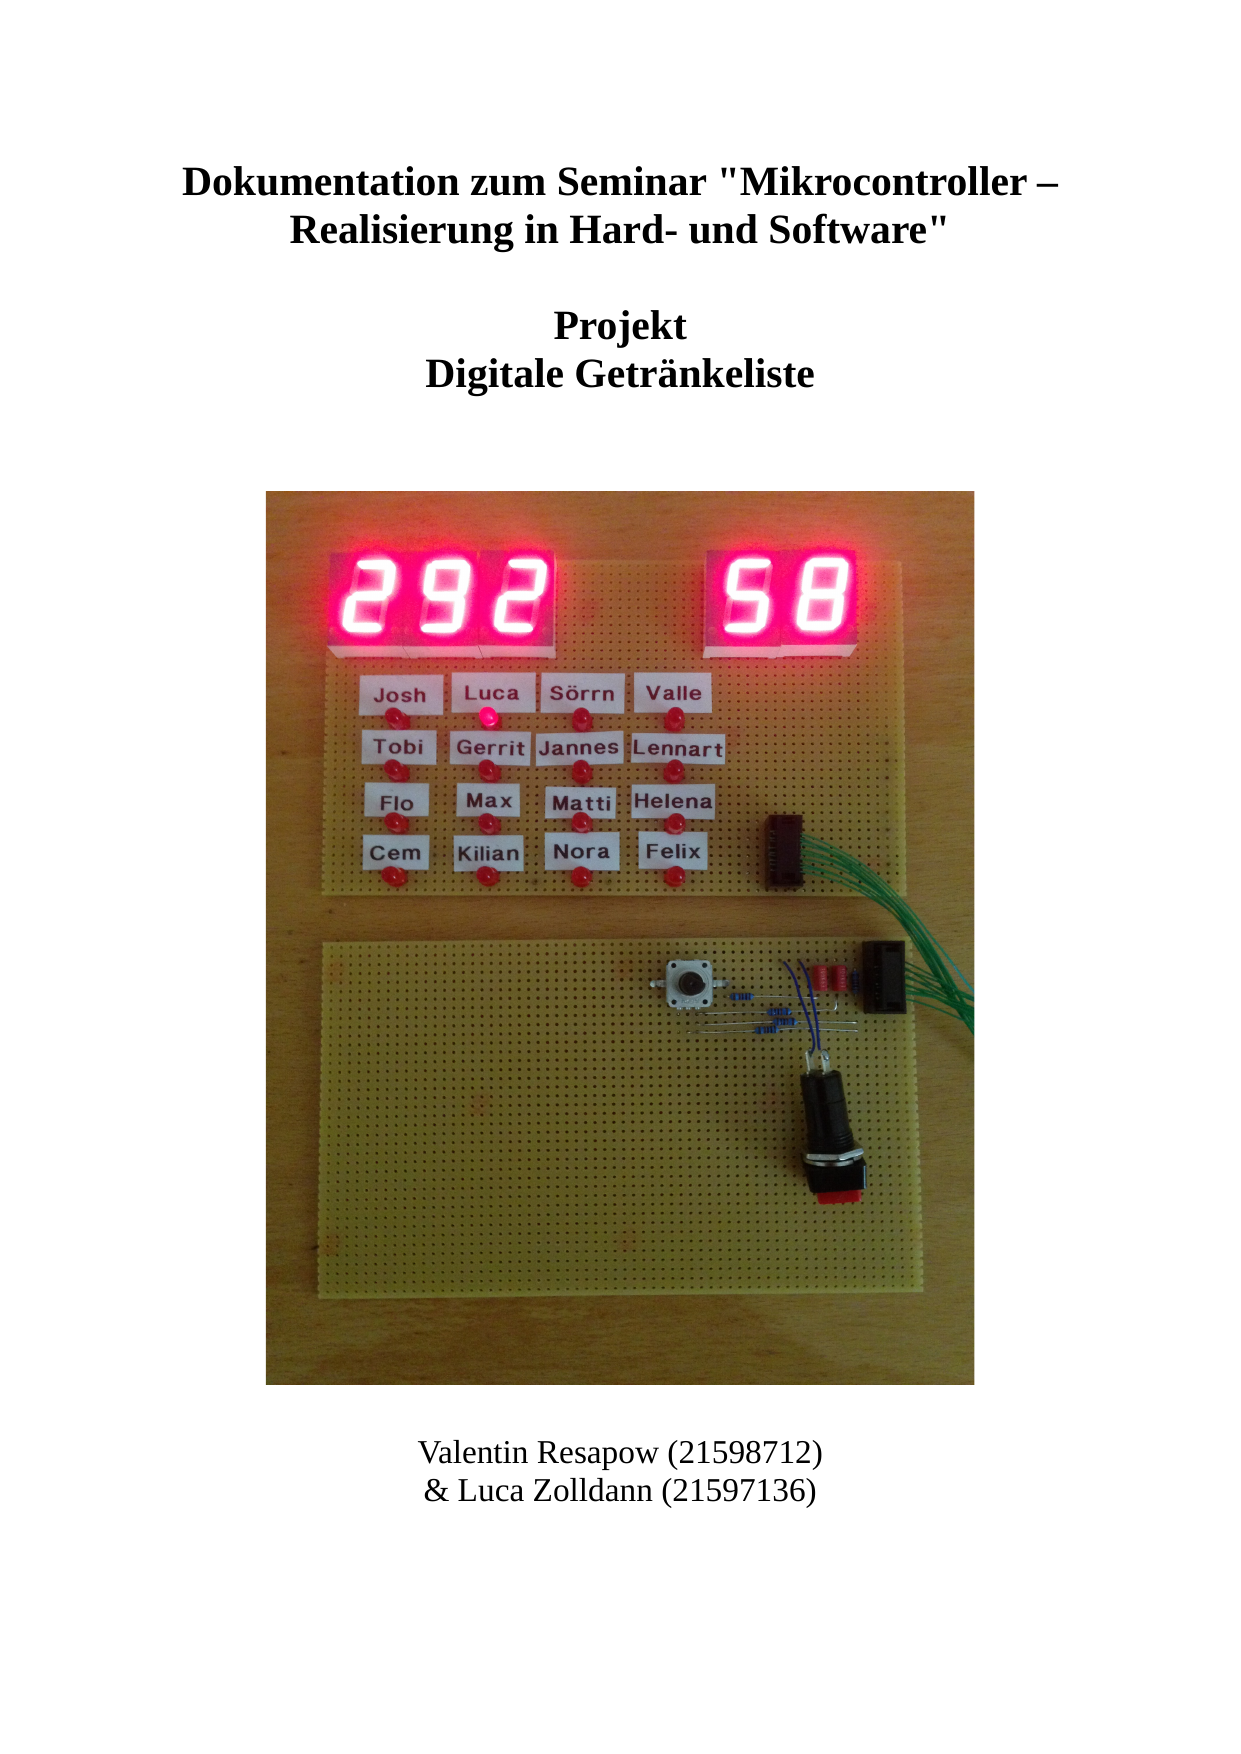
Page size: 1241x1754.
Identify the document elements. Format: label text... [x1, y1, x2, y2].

text Dokumentation zum Seminar "Mikrocontroller – Realisierung in Hard- und Software" [118, 156, 1122, 252]
text & Luca Zolldann (21597136) [118, 1470, 1122, 1509]
text Valentin Resapow (21598712) [118, 1432, 1122, 1470]
picture [265, 491, 975, 1385]
text Digitale Getränkeliste [118, 348, 1122, 396]
text Projekt [118, 300, 1122, 348]
